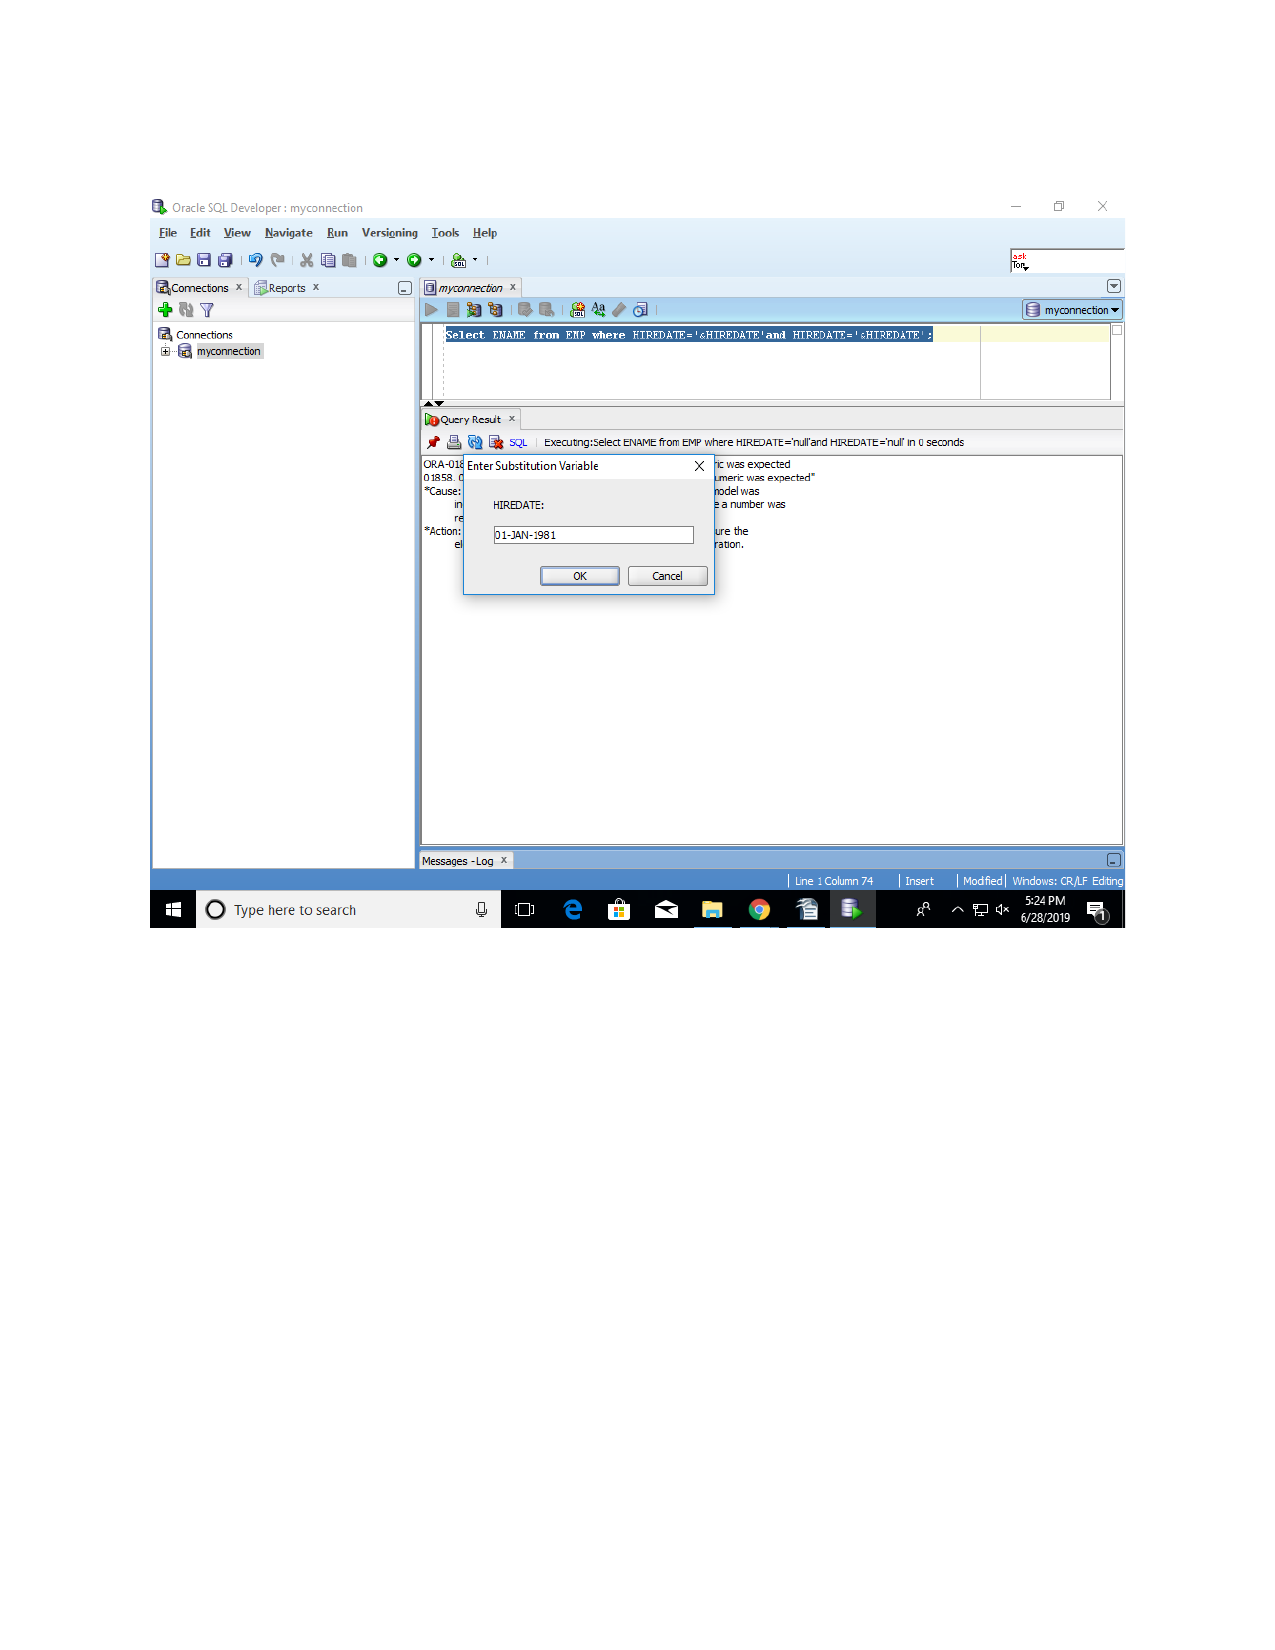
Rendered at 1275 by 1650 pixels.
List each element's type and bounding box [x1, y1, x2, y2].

picture [150, 196, 1125, 928]
